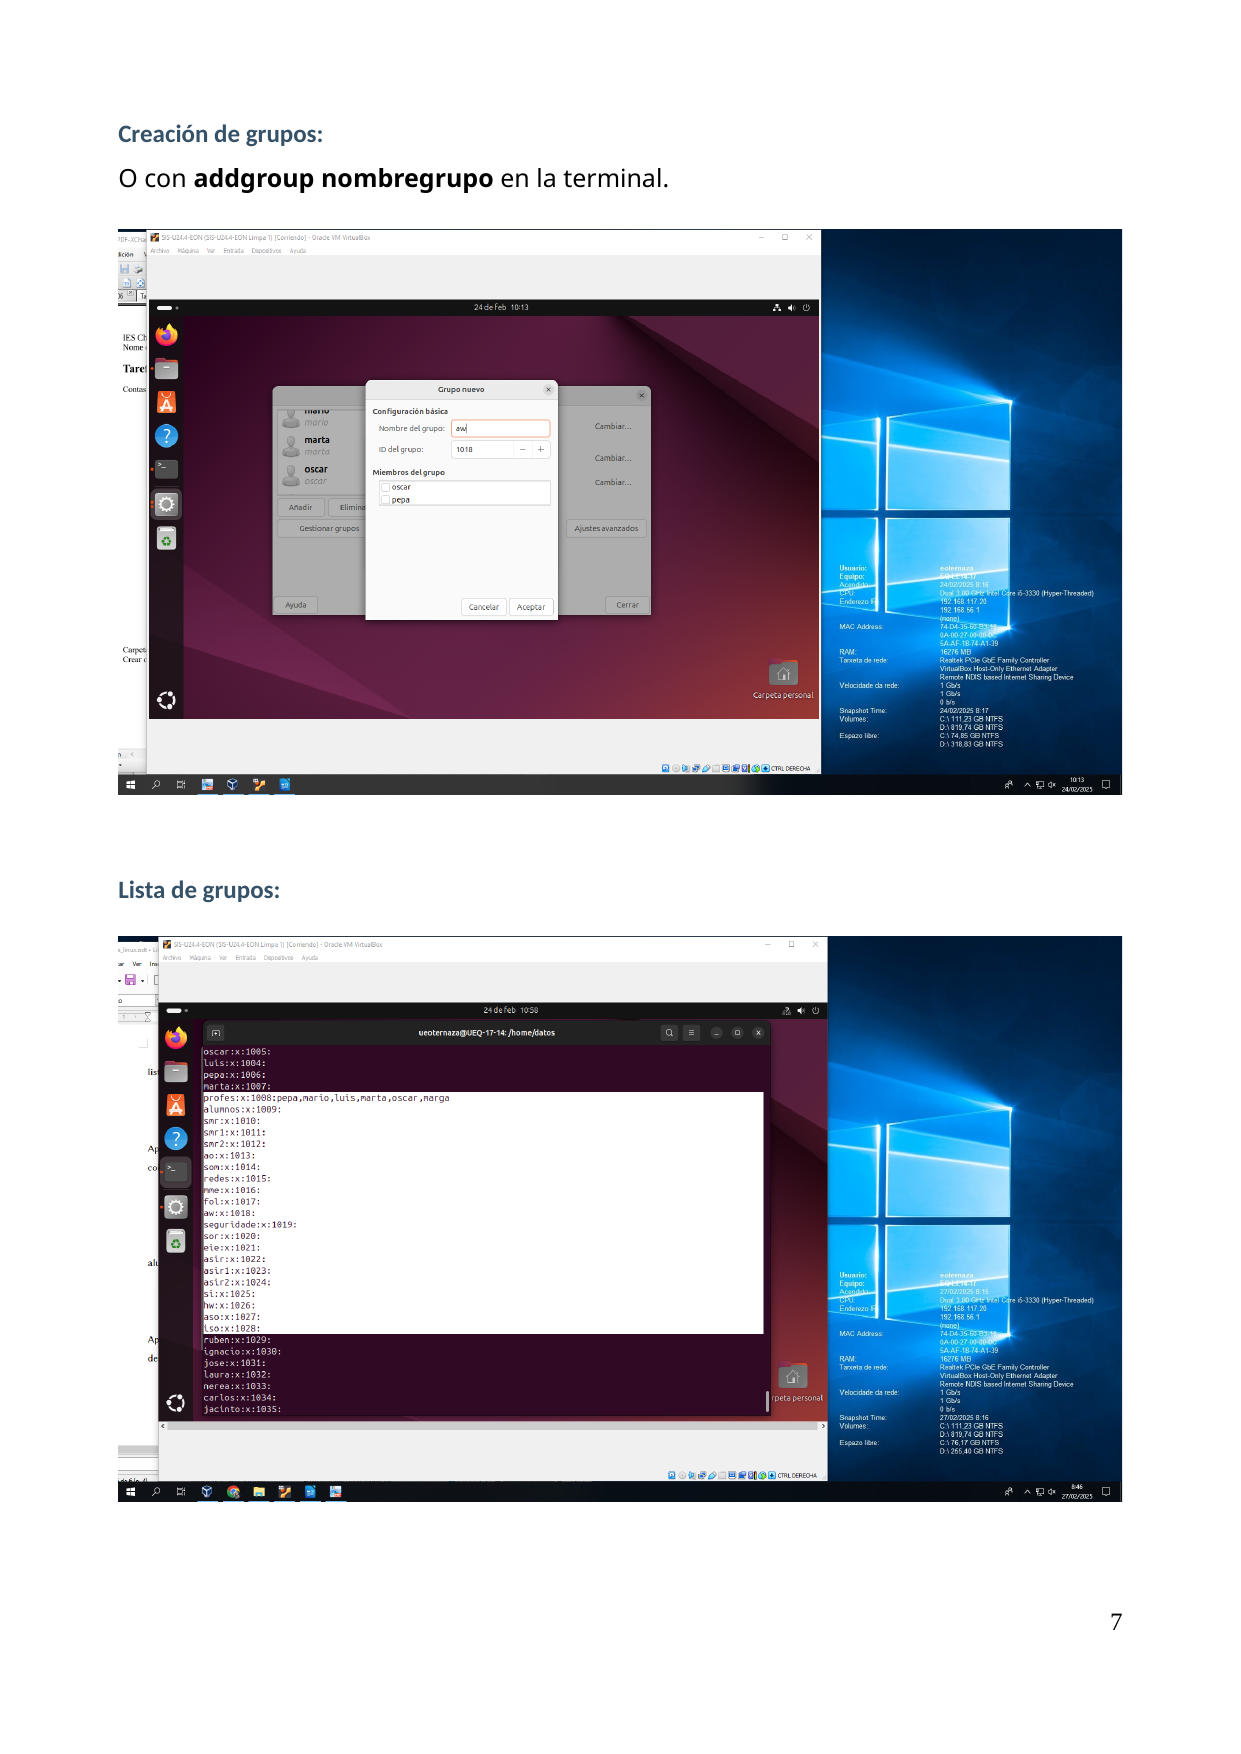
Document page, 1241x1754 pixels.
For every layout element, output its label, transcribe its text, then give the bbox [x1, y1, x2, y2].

picture [118, 229, 1123, 795]
subtitle Creación de grupos: [118, 118, 1122, 149]
subtitle Lista de grupos: [118, 874, 1122, 905]
picture [118, 936, 1123, 1502]
text O con addgroup nombregrupo en la terminal. [118, 161, 1122, 195]
